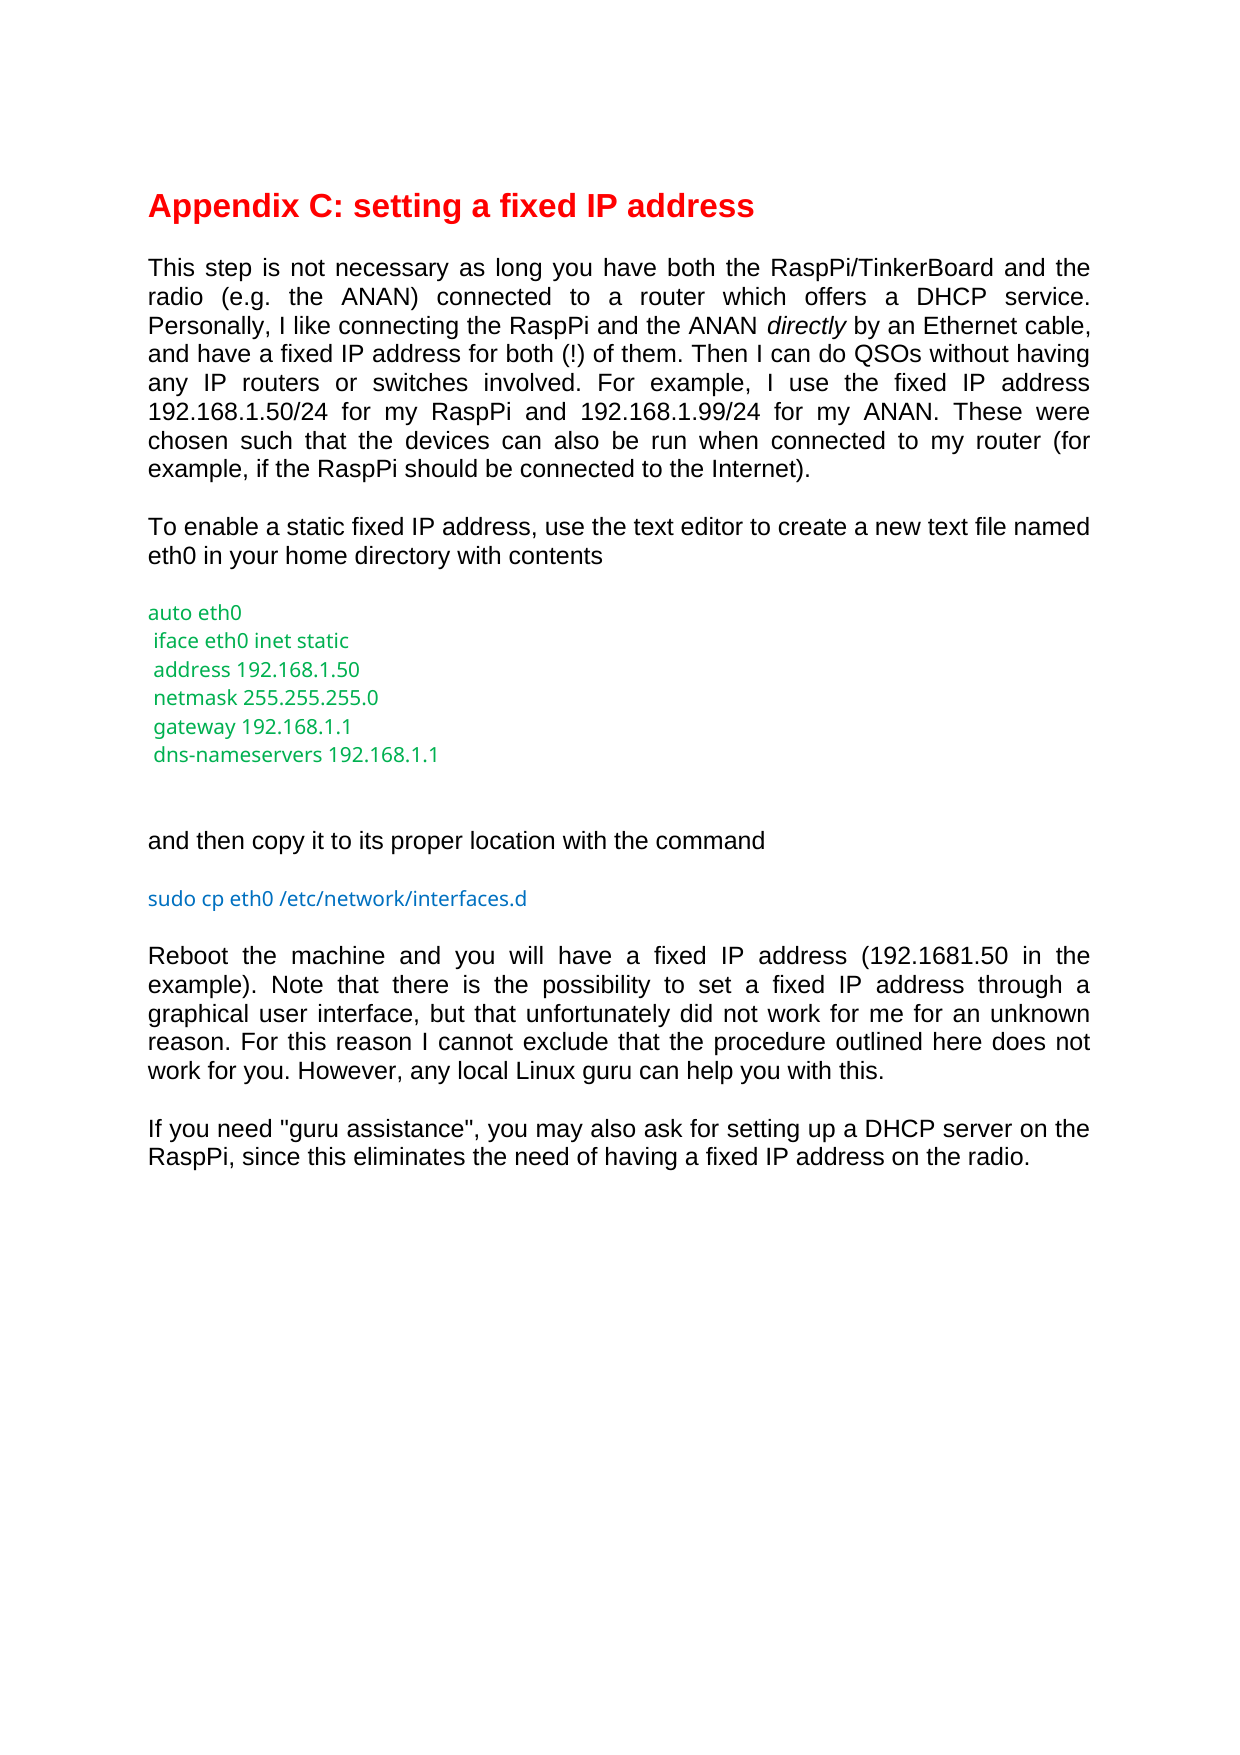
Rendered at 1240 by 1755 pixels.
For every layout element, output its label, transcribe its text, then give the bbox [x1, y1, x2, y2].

text dns-nameservers 192.168.1.1 [148, 740, 1092, 769]
text iface eth0 inet static [148, 627, 1092, 655]
text If you need "guru assistance", you may also ask for setting up a DHCP server on the RaspPi, since this eliminates the need of having a fixed IP address on the radio. [148, 1113, 1092, 1171]
text To enable a static fixed IP address, use the text editor to create a new text file named eth0 in your home directory with contents [148, 512, 1092, 569]
text Appendix C: setting a fixed IP address [148, 186, 1092, 224]
text and then copy it to its proper location with the command [148, 826, 1092, 855]
text This step is not necessary as long you have both the RaspPi/TinkerBoard and the radio (e.g. the ANAN) connected to a router which offers a DHCP service. Personally, I like connecting the RaspPi and the ANAN directly by an Ethernet cable, and have a fixed IP address for both (!) of them. Then I can do QSOs without having any IP routers or switches involved. For example, I use the fixed IP address 192.168.1.50/24 for my RaspPi and 192.168.1.99/24 for my ANAN. These were chosen such that the devices can also be run when connected to my router (for example, if the RaspPi should be connected to the Internet). [148, 253, 1092, 483]
text auto eth0 [148, 598, 1092, 627]
text Reboot the machine and you will have a fixed IP address (192.1681.50 in the example). Note that there is the possibility to set a fixed IP address through a graphical user interface, but that unfortunately did not work for me for an unknown reason. For this reason I cannot exclude that the procedure outlined here does not work for you. However, any local Linux guru can help you with this. [148, 941, 1092, 1085]
text sudo cp eth0 /etc/network/interfaces.d [148, 884, 1092, 912]
text netmask 255.255.255.0 [148, 683, 1092, 712]
text address 192.168.1.50 [148, 655, 1092, 683]
text gateway 192.168.1.1 [148, 712, 1092, 740]
